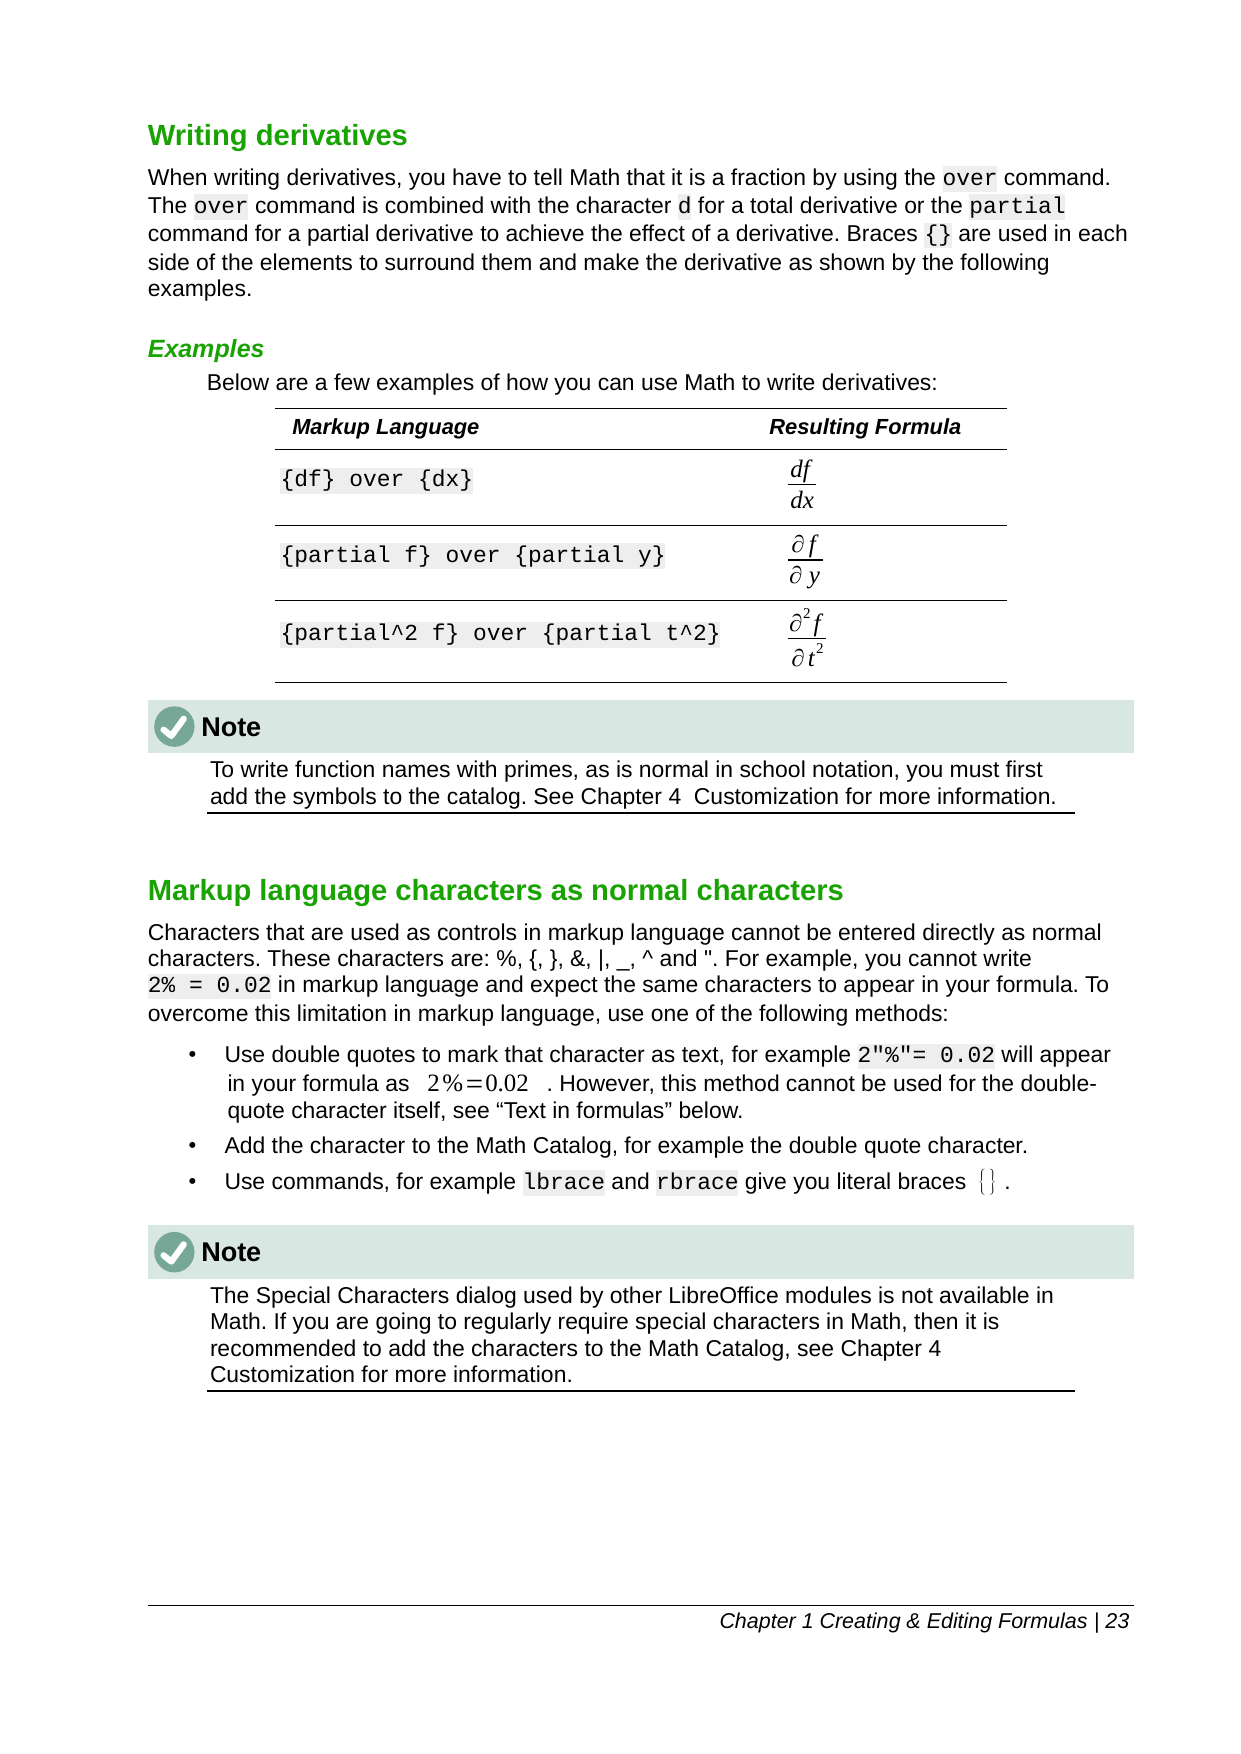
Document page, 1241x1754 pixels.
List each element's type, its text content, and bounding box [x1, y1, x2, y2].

text Characters that are used as controls in markup language cannot be entered directly as normal characters. These characters are: %, {, }, &, |, _, ^ and ". For example, you cannot write 2% = 0.02 in markup language and expect the same characters to appear in your formula. To overcome this limitation in markup language, use one of the following methods: [148, 918, 1134, 1026]
subtitle Note [148, 1225, 1134, 1279]
subtitle Markup language characters as normal characters [148, 873, 1134, 907]
table_cell {df} over {dx} [275, 450, 752, 524]
subtitle Writing derivatives [148, 118, 1134, 152]
table_cell {partial^2 f} over {partial t^2} [275, 601, 752, 682]
text Below are a few examples of how you can use Math to write derivatives: [207, 369, 1134, 395]
table_header Markup Language [275, 409, 752, 449]
list Use double quotes to mark that character as text, for example 2"%"= 0.02 will appear in your formula as. However, this method cannot be used for the double-quote character itself, see “Text in formulas” below. [185, 1038, 1134, 1123]
list Use commands, for example lbrace and rbrace give you literal braces . [185, 1165, 1134, 1199]
subtitle Note [148, 700, 1134, 753]
text To write function names with primes, as is normal in school notation, you must first add the symbols to the catalog. See Chapter 4 Customization for more information. [207, 753, 1075, 812]
text The Special Characters dialog used by other LibreOffice modules is not available in Math. If you are going to regularly require special characters in Math, then it is recommended to add the characters to the Math Catalog, see Chapter 4 Customization for more information. [207, 1279, 1075, 1390]
table_cell {partial f} over {partial y} [275, 526, 752, 600]
text When writing derivatives, you have to tell Math that it is a fraction by using the over command. The over command is combined with the character d for a total derivative or the partial command for a partial derivative to achieve the effect of a derivative. Braces {} are used in each side of the elements to surround them and make the derivative as shown by the following examples. [148, 163, 1134, 301]
subtitle Examples [148, 334, 1134, 363]
table_header Resulting Formula [752, 409, 1007, 449]
table_cell [752, 526, 1007, 600]
table_cell [752, 450, 1007, 524]
table_cell [752, 601, 1007, 682]
list Add the character to the Math Catalog, for example the double quote character. [185, 1129, 1134, 1159]
